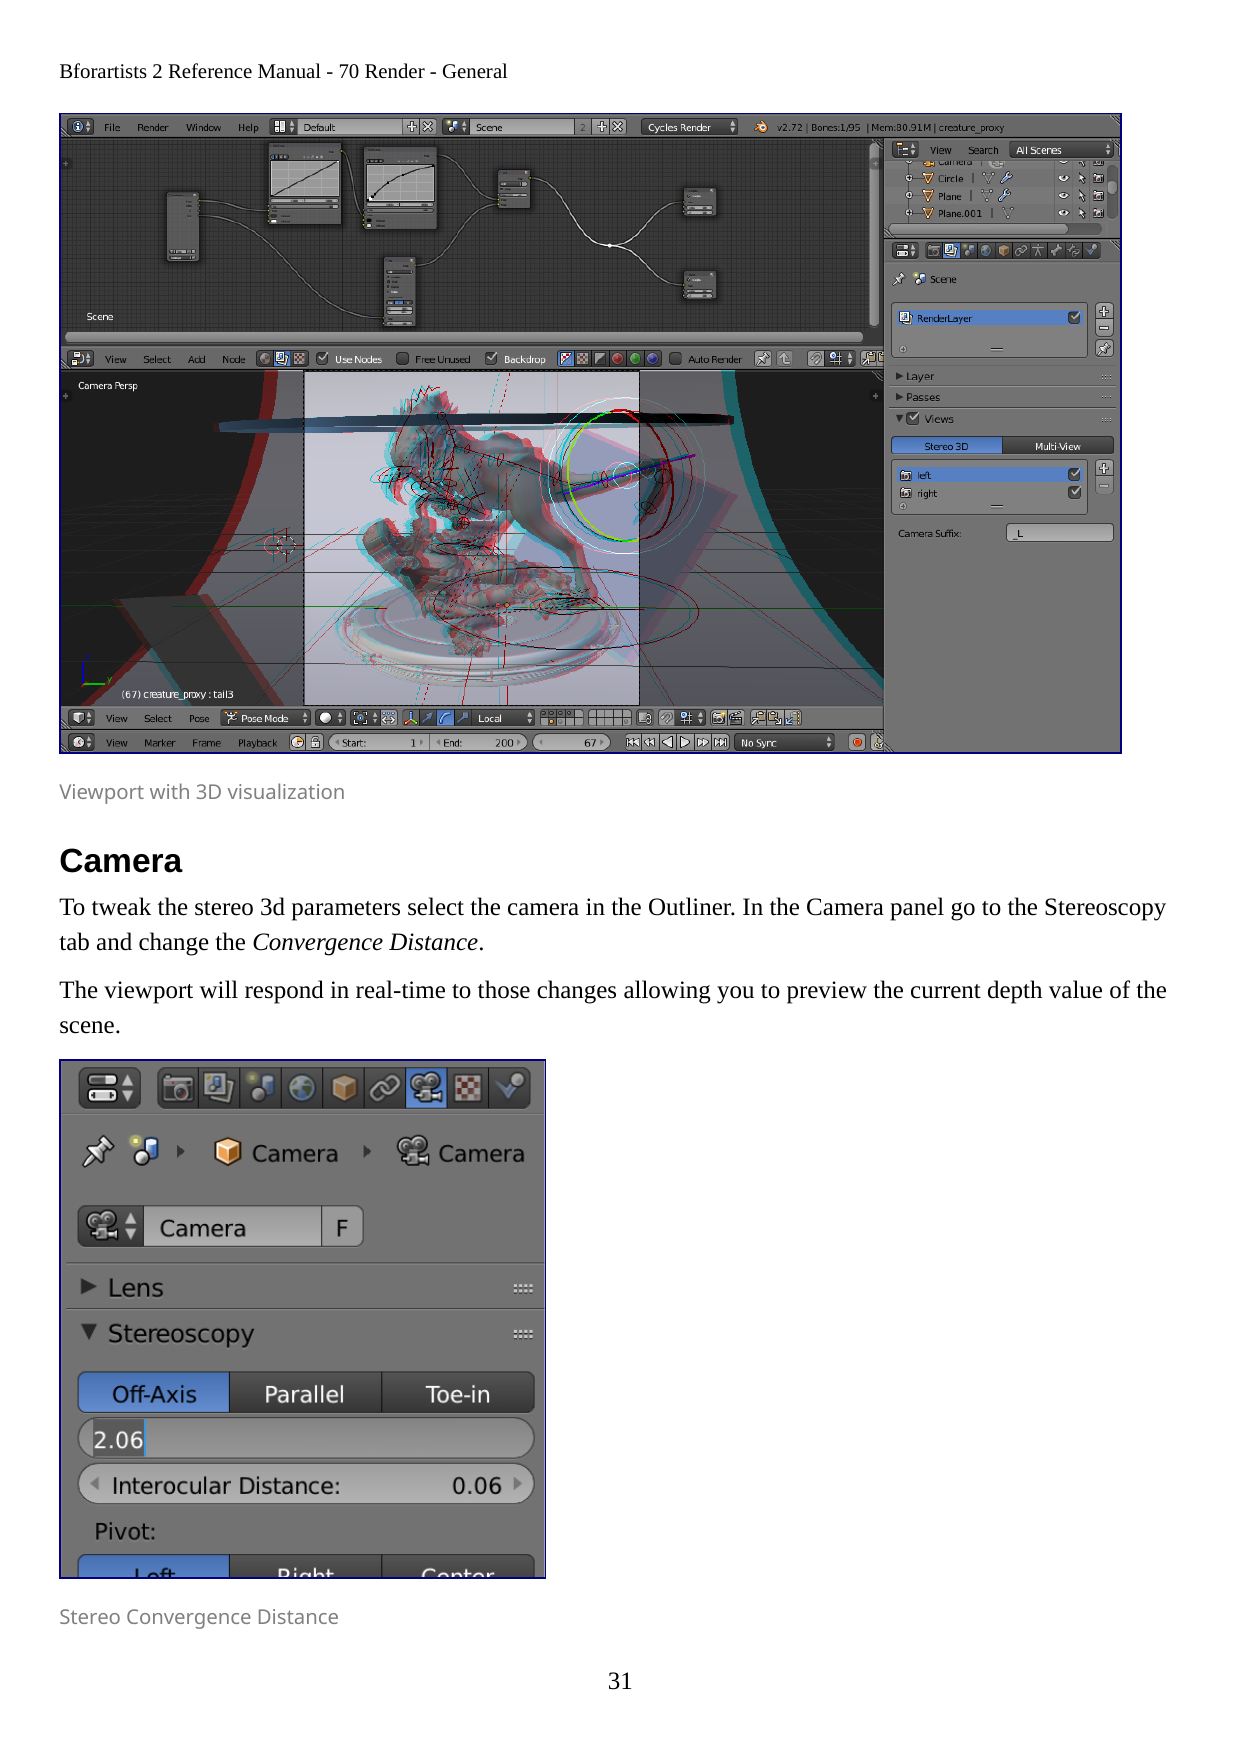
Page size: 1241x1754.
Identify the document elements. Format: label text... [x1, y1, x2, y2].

picture [61, 114, 1120, 752]
subtitle Camera [59, 841, 1181, 879]
text Viewport with 3D visualization [59, 774, 1181, 806]
text Stereo Convergence Distance [59, 1599, 1181, 1630]
text The viewport will respond in real-time to those changes allowing you to preview the current depth value of the scene. [59, 976, 1181, 1039]
text To tweak the stereo 3d parameters select the camera in the Outliner. In the Camera panel go to the Stereoscopy tab and change the Convergence Distance. [59, 892, 1181, 955]
picture [61, 1061, 545, 1577]
